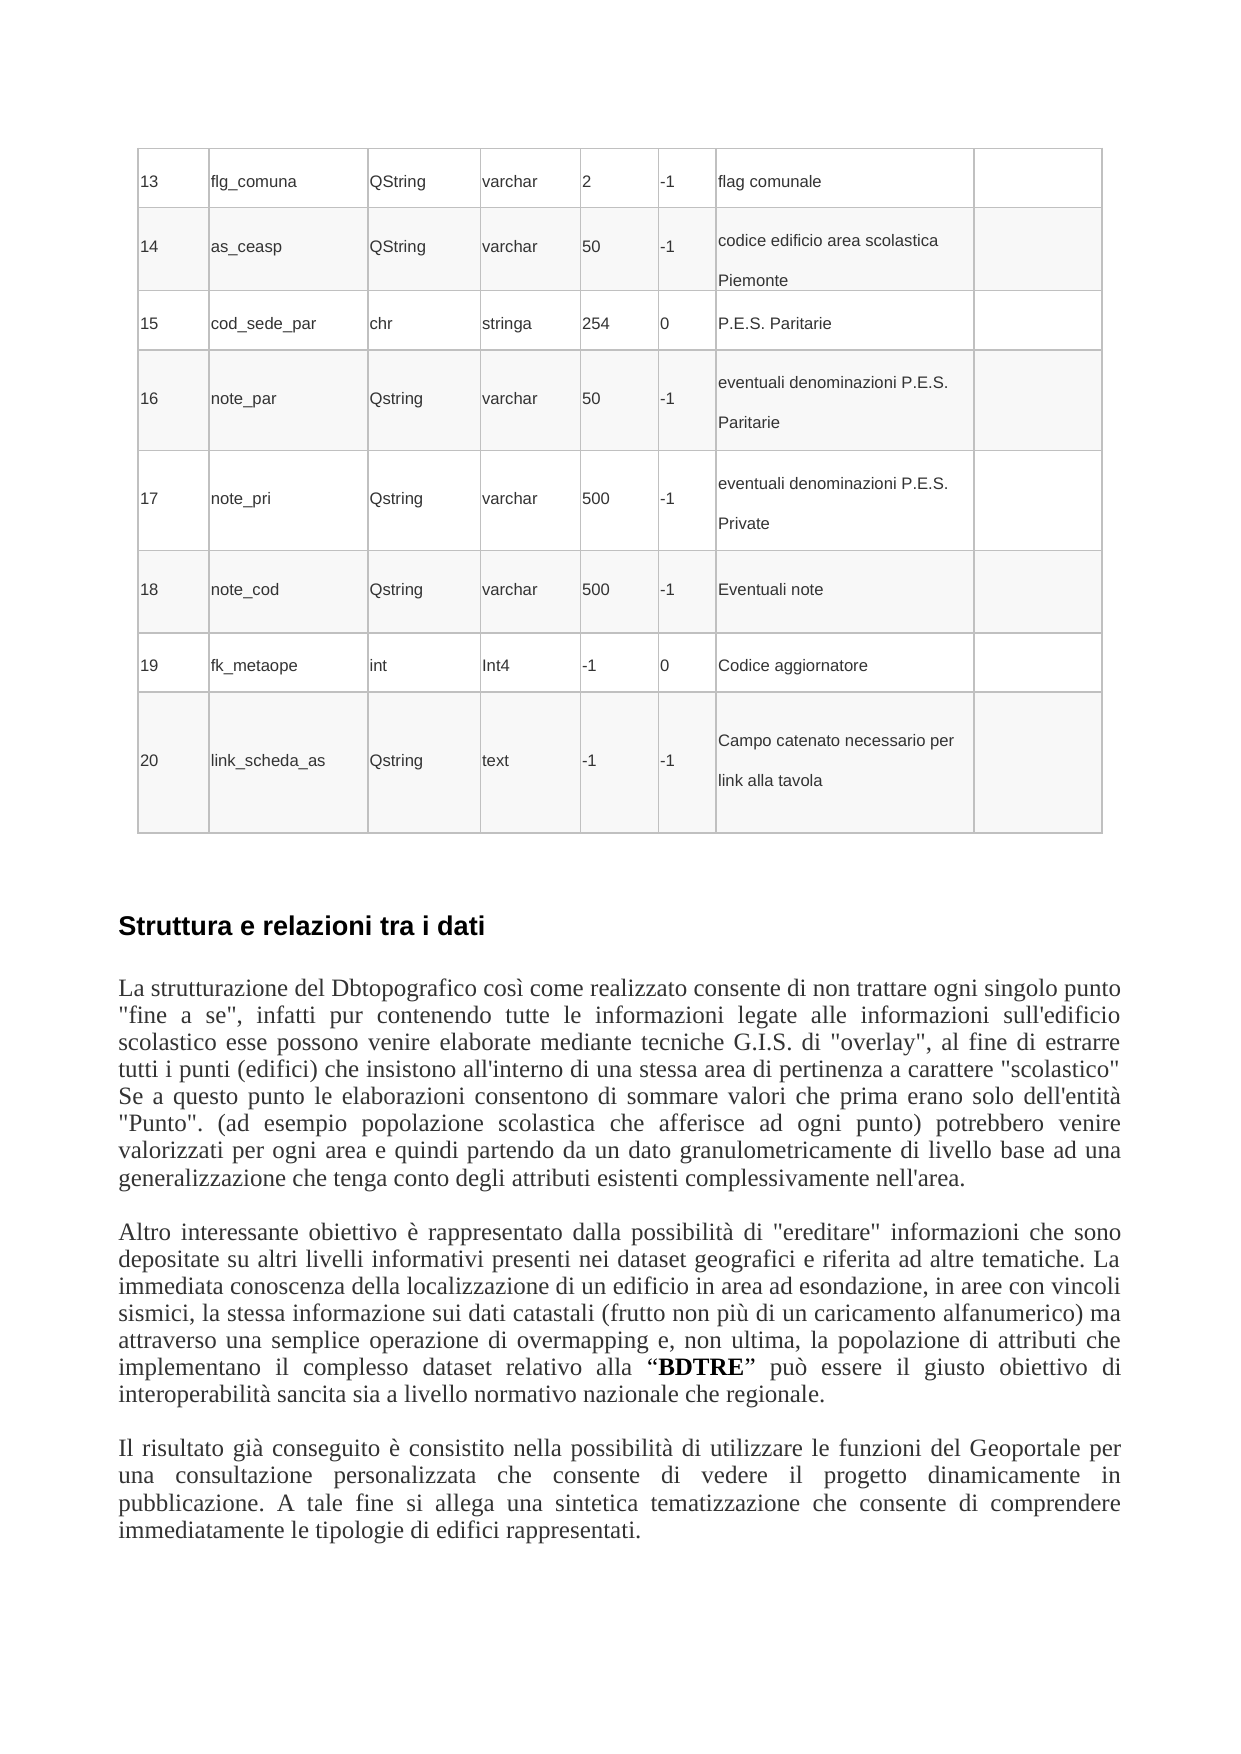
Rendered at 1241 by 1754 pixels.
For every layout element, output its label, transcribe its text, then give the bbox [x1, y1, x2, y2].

table_cell chr [369, 291, 480, 349]
table_cell as_ceasp [210, 208, 367, 290]
table_cell [975, 451, 1101, 549]
table_cell 13 [139, 149, 208, 207]
table_cell Codice aggiornatore [717, 634, 973, 691]
table_cell -1 [659, 451, 715, 549]
table_cell 16 [139, 351, 208, 450]
text Altro interessante obiettivo è rappresentato dalla possibilità di "ereditare" informazioni che sono depositate su altri livelli informativi presenti nei dataset geografici e riferita ad altre tematiche. La immediata conoscenza della localizzazione di un edificio in area ad esondazione, in aree con vincoli sismici, la stessa informazione sui dati catastali (frutto non più di un caricamento alfanumerico) ma attraverso una semplice operazione di overmapping e, non ultima, la popolazione di attributi che implementano il complesso dataset relativo alla “BDTRE” può essere il giusto obiettivo di interoperabilità sancita sia a livello normativo nazionale che regionale. [118, 1218, 1122, 1408]
table_cell [975, 693, 1101, 832]
table_cell -1 [659, 149, 715, 207]
table_cell QString [369, 208, 480, 290]
table_cell Qstring [369, 551, 480, 632]
table_cell 0 [659, 291, 715, 349]
table_cell varchar [481, 208, 580, 290]
table_cell varchar [481, 551, 580, 632]
table_cell note_cod [210, 551, 367, 632]
table_cell Qstring [369, 693, 480, 832]
table_cell 500 [581, 451, 658, 549]
table_cell 0 [659, 634, 715, 691]
table_cell 18 [139, 551, 208, 632]
table_cell QString [369, 149, 480, 207]
table_cell -1 [659, 551, 715, 632]
table_cell cod_sede_par [210, 291, 367, 349]
table_cell Qstring [369, 451, 480, 549]
table_cell eventuali denominazioni P.E.S. Private [717, 451, 973, 549]
table_cell -1 [659, 208, 715, 290]
table_cell stringa [481, 291, 580, 349]
table_cell fk_metaope [210, 634, 367, 691]
table_cell 19 [139, 634, 208, 691]
table_cell [975, 149, 1101, 207]
text Il risultato già conseguito è consistito nella possibilità di utilizzare le funzioni del Geoportale per una consultazione personalizzata che consente di vedere il progetto dinamicamente in pubblicazione. A tale fine si allega una sintetica tematizzazione che consente di comprendere immediatamente le tipologie di edifici rappresentati. [118, 1435, 1122, 1543]
table_cell varchar [481, 149, 580, 207]
table_cell eventuali denominazioni P.E.S. Paritarie [717, 351, 973, 450]
table_cell Int4 [481, 634, 580, 691]
table_cell Eventuali note [717, 551, 973, 632]
table_cell [975, 634, 1101, 691]
table_cell -1 [581, 693, 658, 832]
table_cell note_par [210, 351, 367, 450]
table_cell text [481, 693, 580, 832]
table_cell -1 [659, 351, 715, 450]
table_cell 254 [581, 291, 658, 349]
table_cell codice edificio area scolastica Piemonte [717, 208, 973, 290]
table_cell 500 [581, 551, 658, 632]
table_cell Campo catenato necessario per link alla tavola [717, 693, 973, 832]
table_cell flg_comuna [210, 149, 367, 207]
table_cell [975, 208, 1101, 290]
table_cell link_scheda_as [210, 693, 367, 832]
table_cell Qstring [369, 351, 480, 450]
table_cell 2 [581, 149, 658, 207]
table_cell 20 [139, 693, 208, 832]
text La strutturazione del Dbtopografico così come realizzato consente di non trattare ogni singolo punto "fine a se", infatti pur contenendo tutte le informazioni legate alle informazioni sull'edificio scolastico esse possono venire elaborate mediante tecniche G.I.S. di "overlay", al fine di estrarre tutti i punti (edifici) che insistono all'interno di una stessa area di pertinenza a carattere "scolastico" Se a questo punto le elaborazioni consentono di sommare valori che prima erano solo dell'entità "Punto". (ad esempio popolazione scolastica che afferisce ad ogni punto) potrebbero venire valorizzati per ogni area e quindi partendo da un dato granulometricamente di livello base ad una generalizzazione che tenga conto degli attributi esistenti complessivamente nell'area. [118, 975, 1122, 1191]
table_cell -1 [659, 693, 715, 832]
table_cell varchar [481, 451, 580, 549]
table_cell varchar [481, 351, 580, 450]
table_cell -1 [581, 634, 658, 691]
table_cell 50 [581, 351, 658, 450]
table_cell [975, 291, 1101, 349]
table_cell 17 [139, 451, 208, 549]
subtitle Struttura e relazioni tra i dati [118, 910, 1122, 941]
table_cell note_pri [210, 451, 367, 549]
table_cell 15 [139, 291, 208, 349]
table_cell int [369, 634, 480, 691]
table_cell [975, 351, 1101, 450]
table_cell P.E.S. Paritarie [717, 291, 973, 349]
table_cell flag comunale [717, 149, 973, 207]
table_cell 14 [139, 208, 208, 290]
table_cell [975, 551, 1101, 632]
table_cell 50 [581, 208, 658, 290]
